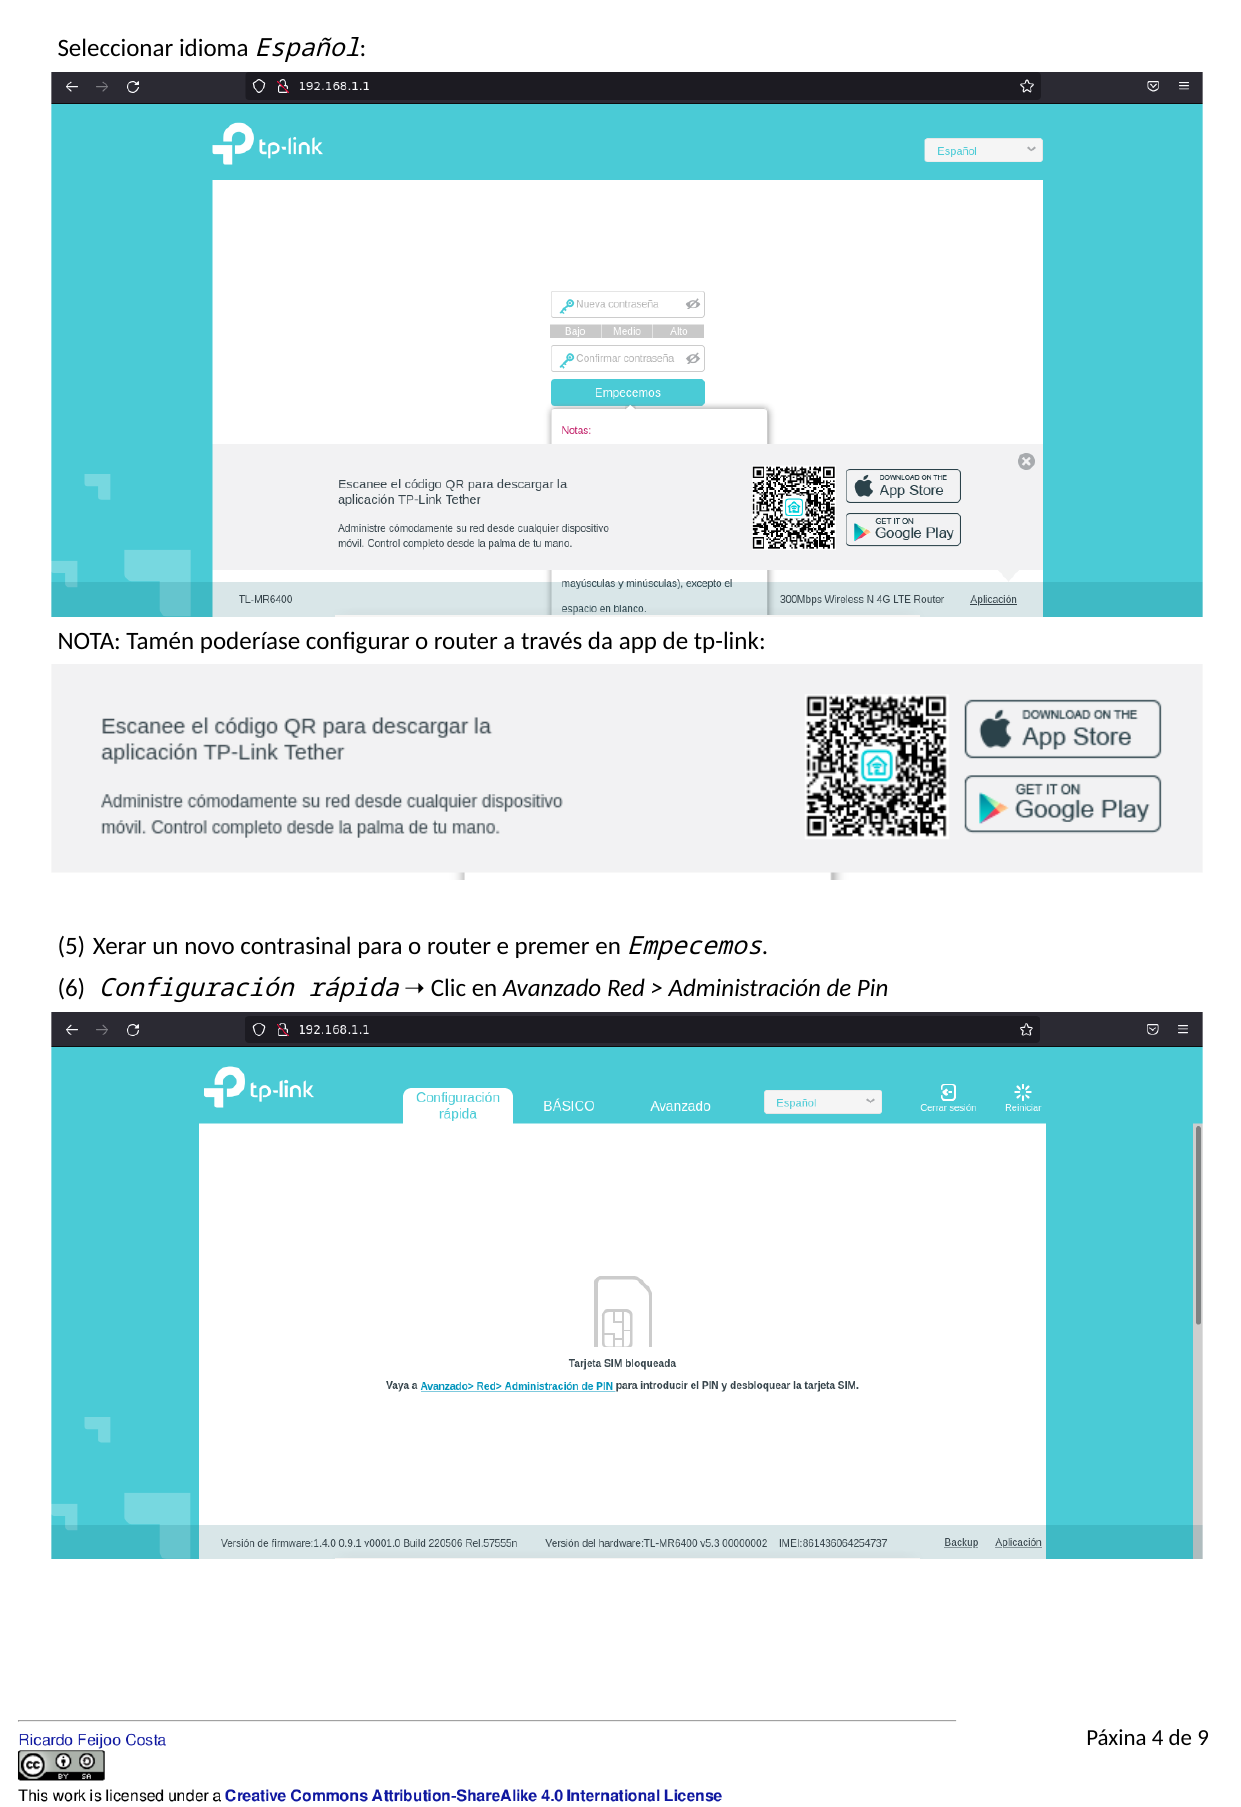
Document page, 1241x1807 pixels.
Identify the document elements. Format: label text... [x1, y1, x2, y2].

list Xerar un novo contrasinal para o router e premer en Empecemos. [57, 927, 1209, 961]
picture [51, 664, 1203, 880]
list Configuración rápida ➝ Clic en Avanzado Red > Administración de Pin [57, 970, 1209, 1004]
text NOTA: Tamén poderíase configurar o router a través da app de tp-link: [57, 73, 1209, 656]
picture [8, 1715, 957, 1806]
picture [51, 72, 1203, 617]
picture [51, 1012, 1203, 1559]
text Seleccionar idioma Español: [57, 30, 1209, 64]
